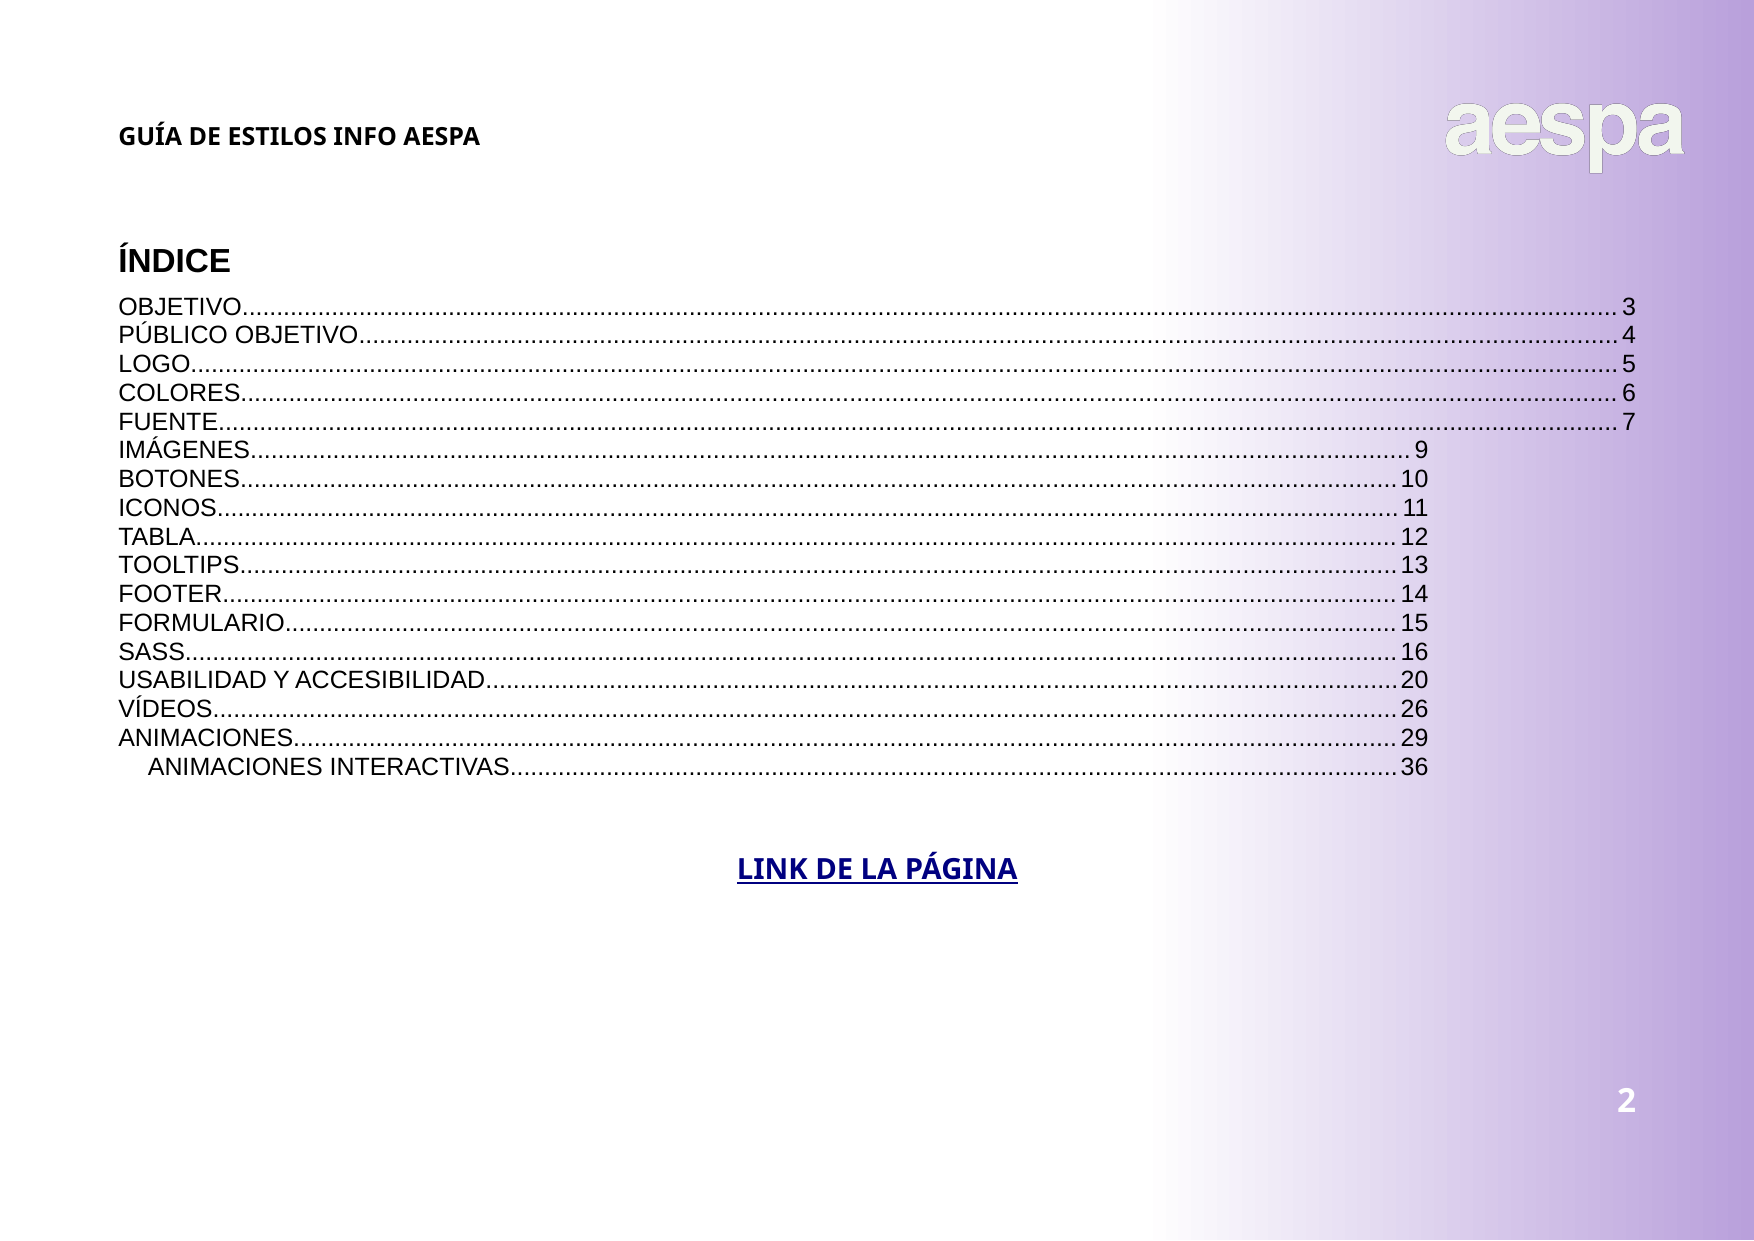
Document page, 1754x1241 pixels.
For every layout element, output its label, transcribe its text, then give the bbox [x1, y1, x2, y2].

text FUENTE 7 [118, 407, 1636, 435]
text BOTONES 10 [118, 464, 1636, 493]
text PÚBLICO OBJETIVO 4 [118, 320, 1636, 349]
text ICONOS 11 [118, 493, 1636, 522]
text FOOTER 14 [118, 579, 1636, 608]
text USABILIDAD Y ACCESIBILIDAD 20 [118, 665, 1636, 694]
text TOOLTIPS 13 [118, 550, 1636, 579]
subtitle ÍNDICE [118, 241, 1636, 279]
text OBJETIVO 3 [118, 292, 1636, 320]
text ANIMACIONES INTERACTIVAS 36 [148, 752, 1636, 780]
text ANIMACIONES 29 [118, 723, 1636, 752]
text VÍDEOS 26 [118, 694, 1636, 723]
text LINK DE LA PÁGINA [118, 848, 1636, 888]
text SASS 16 [118, 637, 1636, 665]
text TABLA 12 [118, 522, 1636, 550]
text FORMULARIO 15 [118, 608, 1636, 637]
text IMÁGENES 9 [118, 435, 1636, 464]
picture [1428, 88, 1703, 187]
text LOGO 5 [118, 349, 1636, 378]
text COLORES 6 [118, 378, 1636, 407]
